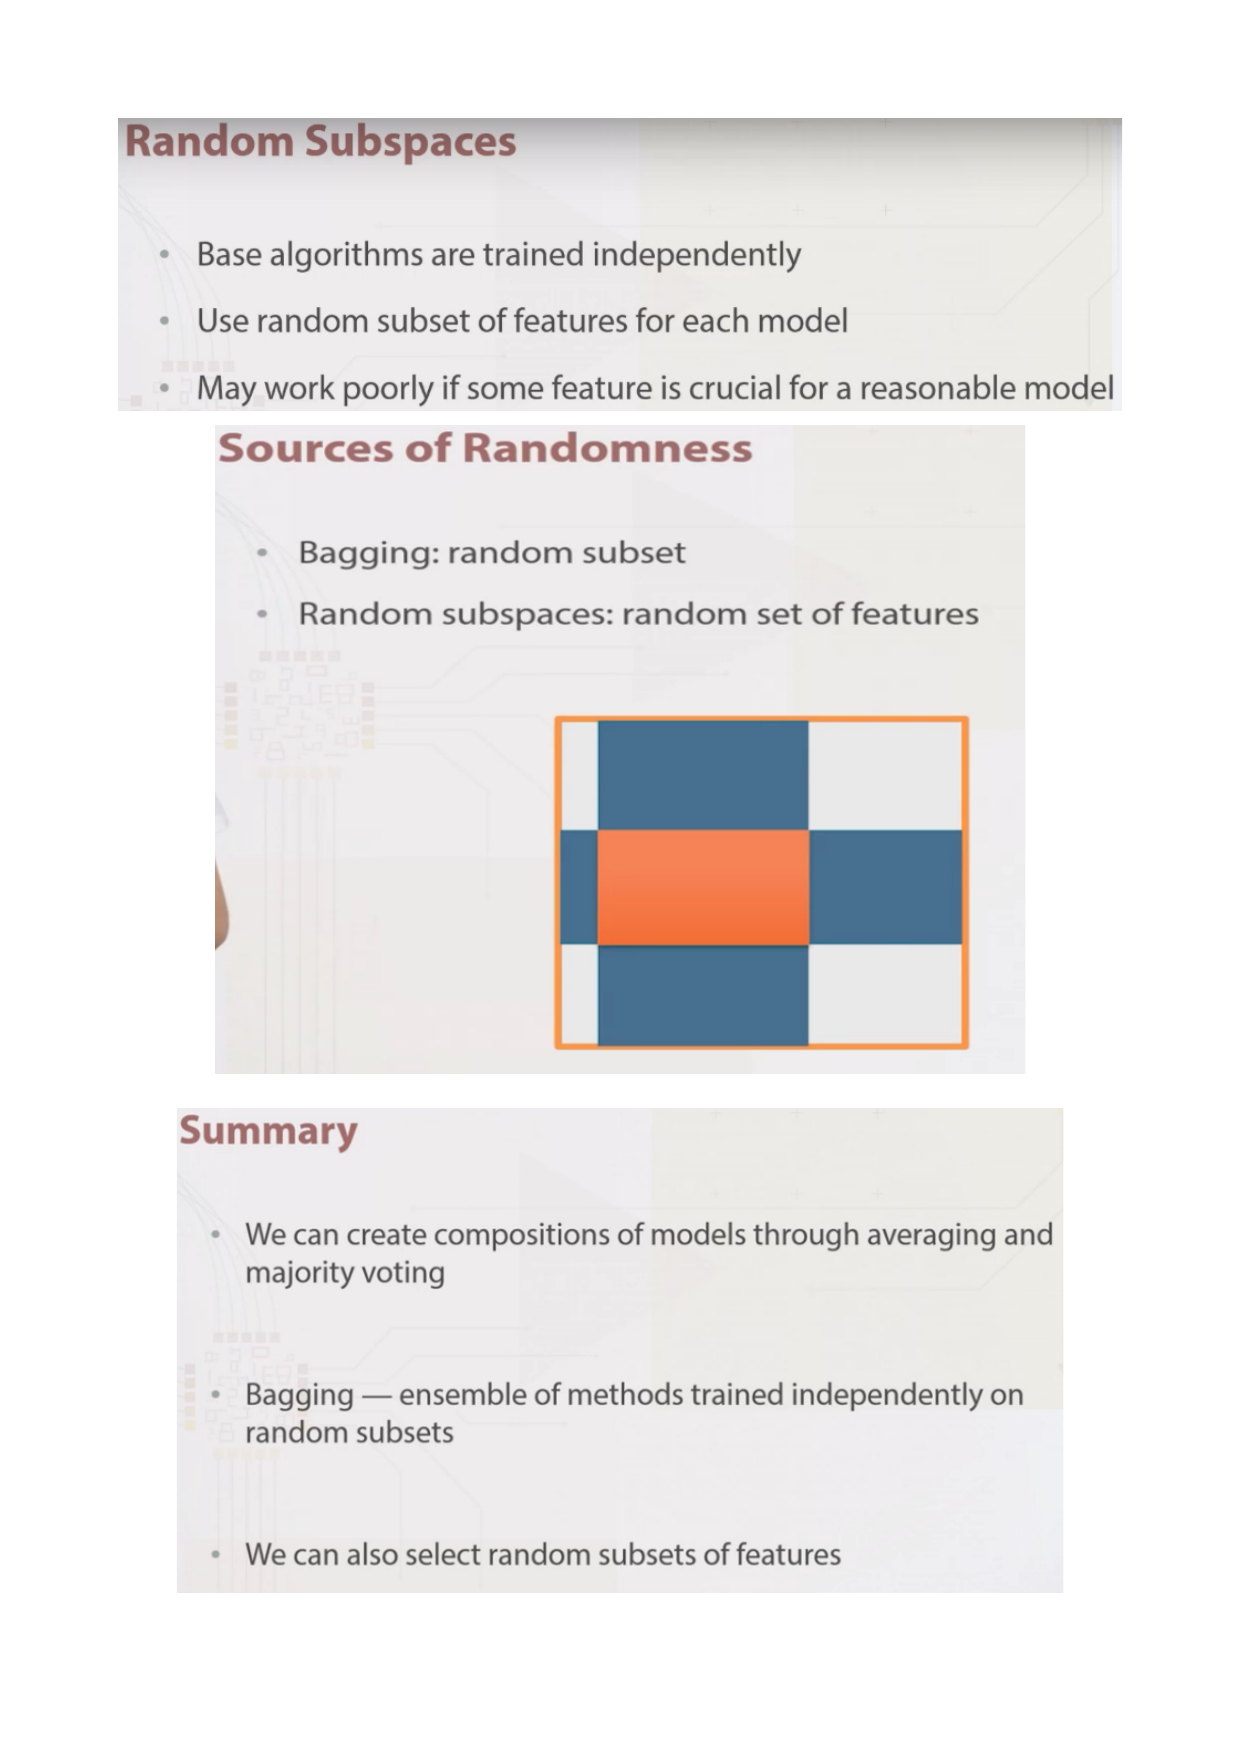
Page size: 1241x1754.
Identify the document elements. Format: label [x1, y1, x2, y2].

picture [176, 1108, 1064, 1593]
picture [215, 425, 1026, 1074]
picture [118, 118, 1123, 411]
